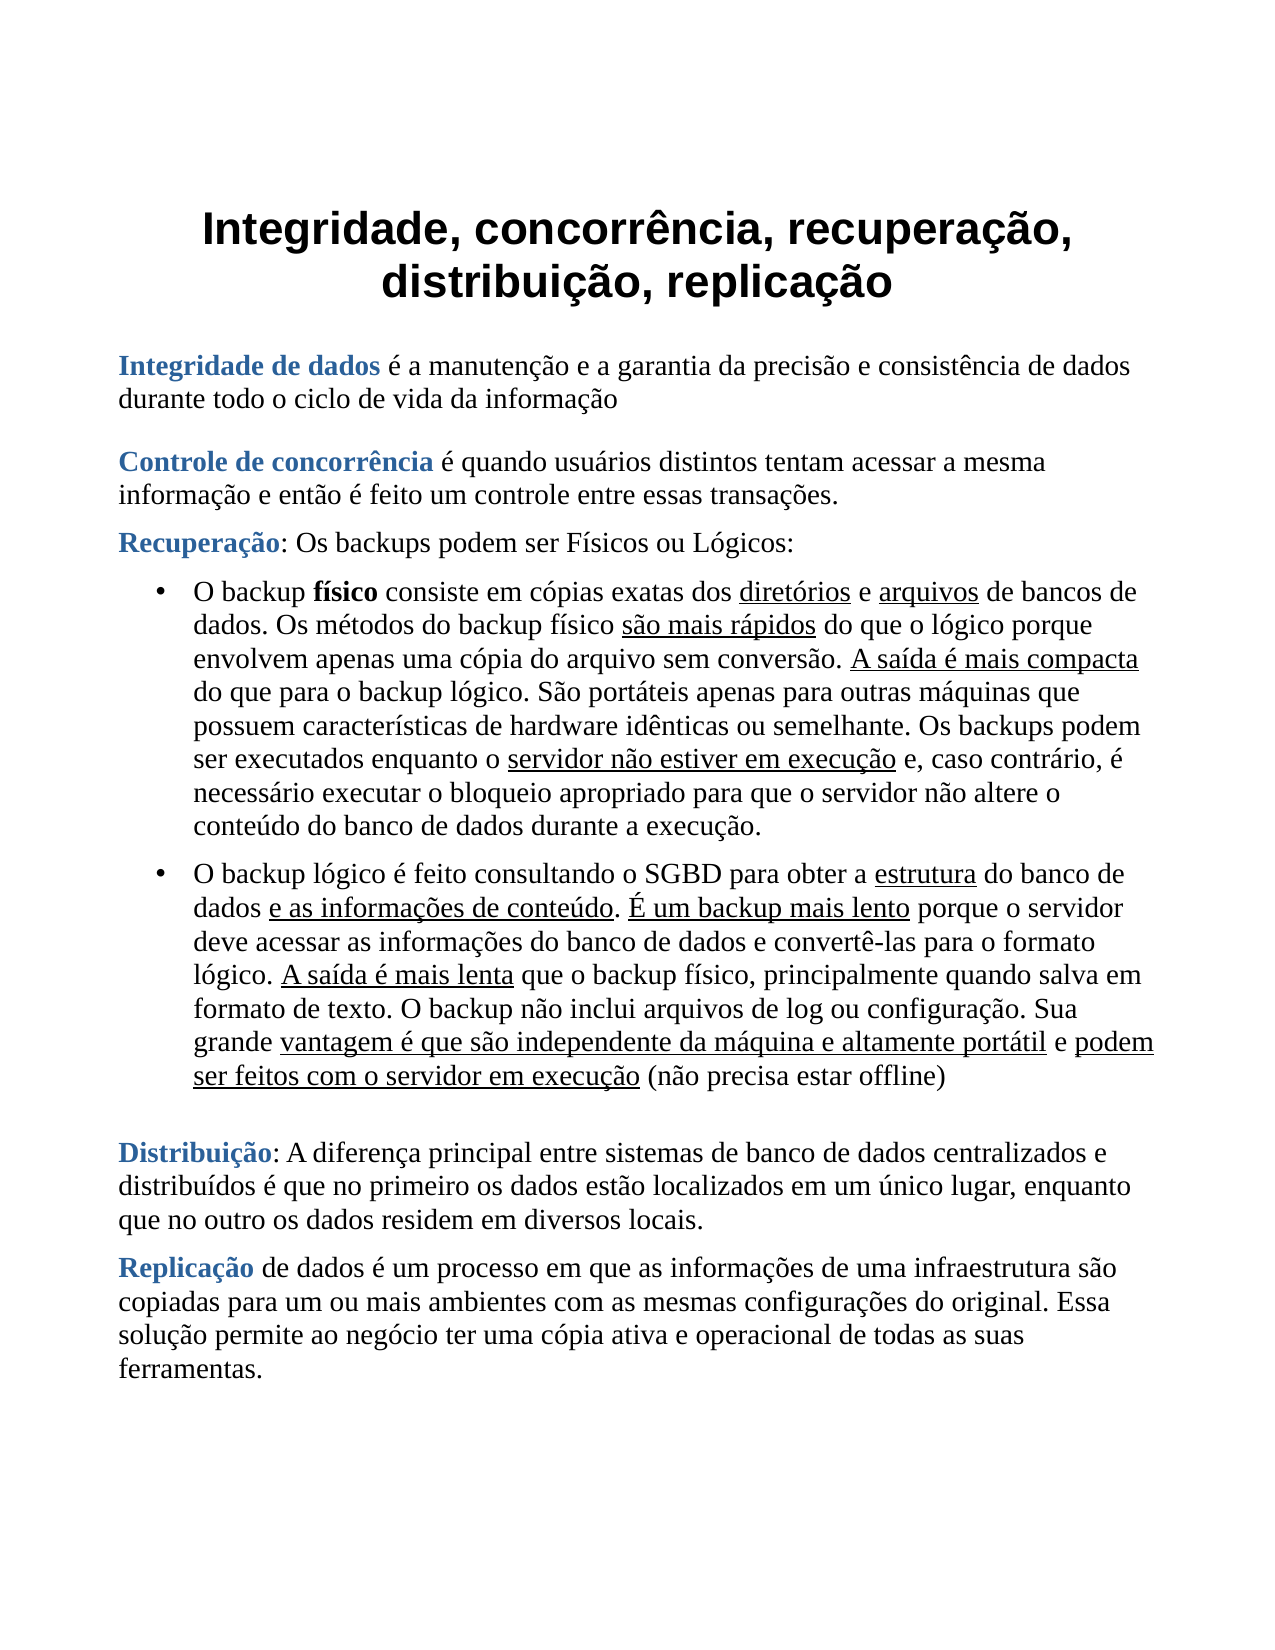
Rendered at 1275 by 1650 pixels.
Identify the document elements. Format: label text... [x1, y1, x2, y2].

text Distribuição: A diferença principal entre sistemas de banco de dados centralizados e distribuídos é que no primeiro os dados estão localizados em um único lugar, enquanto que no outro os dados residem em diversos locais. [118, 1135, 1157, 1236]
text Controle de concorrência é quando usuários distintos tentam acessar a mesma informação e então é feito um controle entre essas transações. [118, 444, 1157, 511]
text Recuperação: Os backups podem ser Físicos ou Lógicos: [118, 526, 1157, 559]
subtitle Integridade, concorrência, recuperação, distribuição, replicação [118, 201, 1157, 307]
text Integridade de dados é a manutenção e a garantia da precisão e consistência de dados durante todo o ciclo de vida da informação [118, 348, 1157, 415]
list O backup físico consiste em cópias exatas dos diretórios e arquivos de bancos de dados. Os métodos do backup físico são mais rápidos do que o lógico porque envolvem apenas uma cópia do arquivo sem conversão. A saída é mais compacta do que para o backup lógico. São portáteis apenas para outras máquinas que possuem características de hardware idênticas ou semelhante. Os backups podem ser executados enquanto o servidor não estiver em execução e, caso contrário, é necessário executar o bloqueio apropriado para que o servidor não altere o conteúdo do banco de dados durante a execução. [156, 574, 1157, 842]
list O backup lógico é feito consultando o SGBD para obter a estrutura do banco de dados e as informações de conteúdo. É um backup mais lento porque o servidor deve acessar as informações do banco de dados e convertê-las para o formato lógico. A saída é mais lenta que o backup físico, principalmente quando salva em formato de texto. O backup não inclui arquivos de log ou configuração. Sua grande vantagem é que são independente da máquina e altamente portátil e podem ser feitos com o servidor em execução (não precisa estar offline) [156, 857, 1157, 1120]
text Replicação de dados é um processo em que as informações de uma infraestrutura são copiadas para um ou mais ambientes com as mesmas configurações do original. Essa solução permite ao negócio ter uma cópia ativa e operacional de todas as suas ferramentas. [118, 1250, 1157, 1384]
